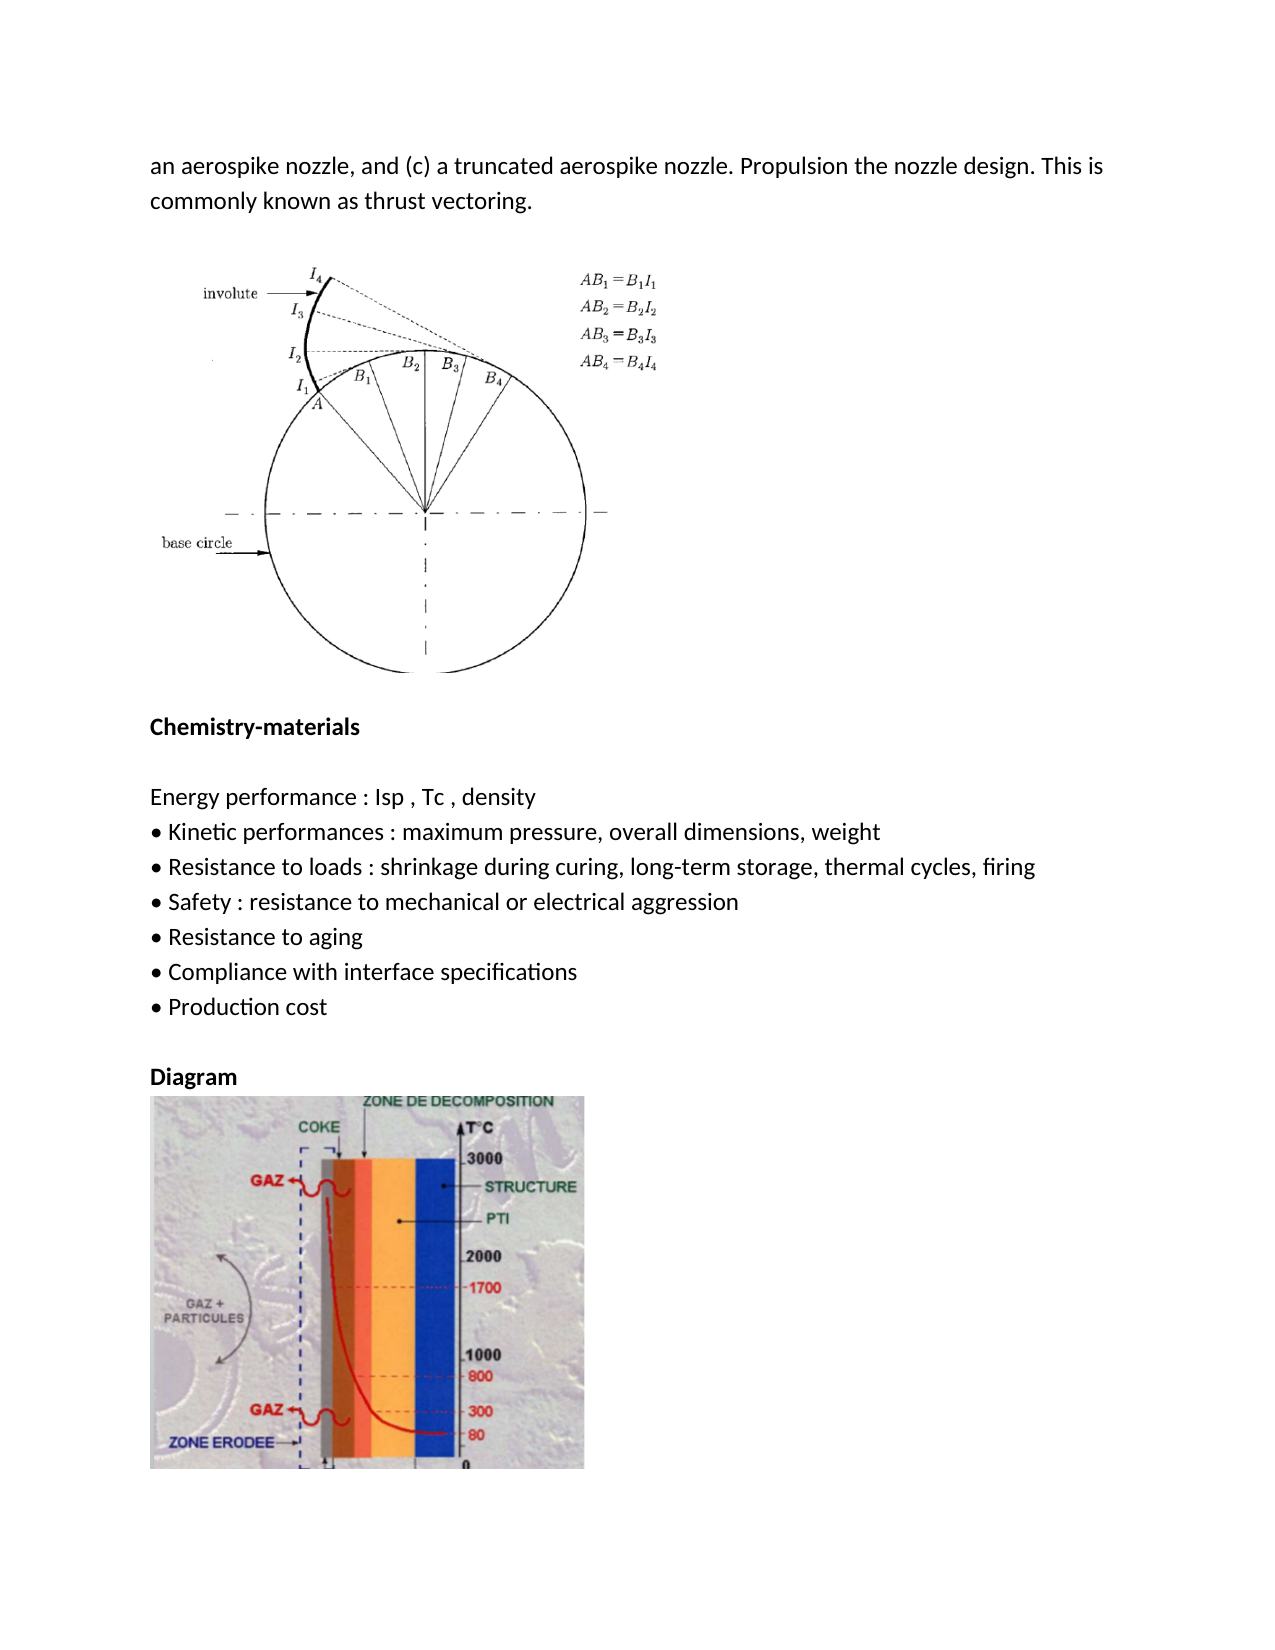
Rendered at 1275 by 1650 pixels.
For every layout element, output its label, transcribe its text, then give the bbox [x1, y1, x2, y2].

text Chemistry-materials [150, 711, 1125, 742]
text • Kinetic performances : maximum pressure, overall dimensions, weight [150, 816, 1125, 847]
text • Safety : resistance to mechanical or electrical aggression [150, 886, 1125, 917]
text • Resistance to aging [150, 921, 1125, 952]
text Diagram [150, 1061, 1125, 1092]
text • Resistance to loads : shrinkage during curing, long-term storage, thermal cycles, firing [150, 851, 1125, 882]
text an aerospike nozzle, and (c) a truncated aerospike nozzle. Propulsion the nozzle design. This is commonly known as thrust vectoring. [150, 150, 1125, 216]
text • Compliance with interface specifications [150, 956, 1125, 987]
text • Production cost [150, 991, 1125, 1022]
picture [150, 255, 668, 673]
text Energy performance : Isp , Tc , density [150, 781, 1125, 812]
picture [150, 1096, 585, 1469]
